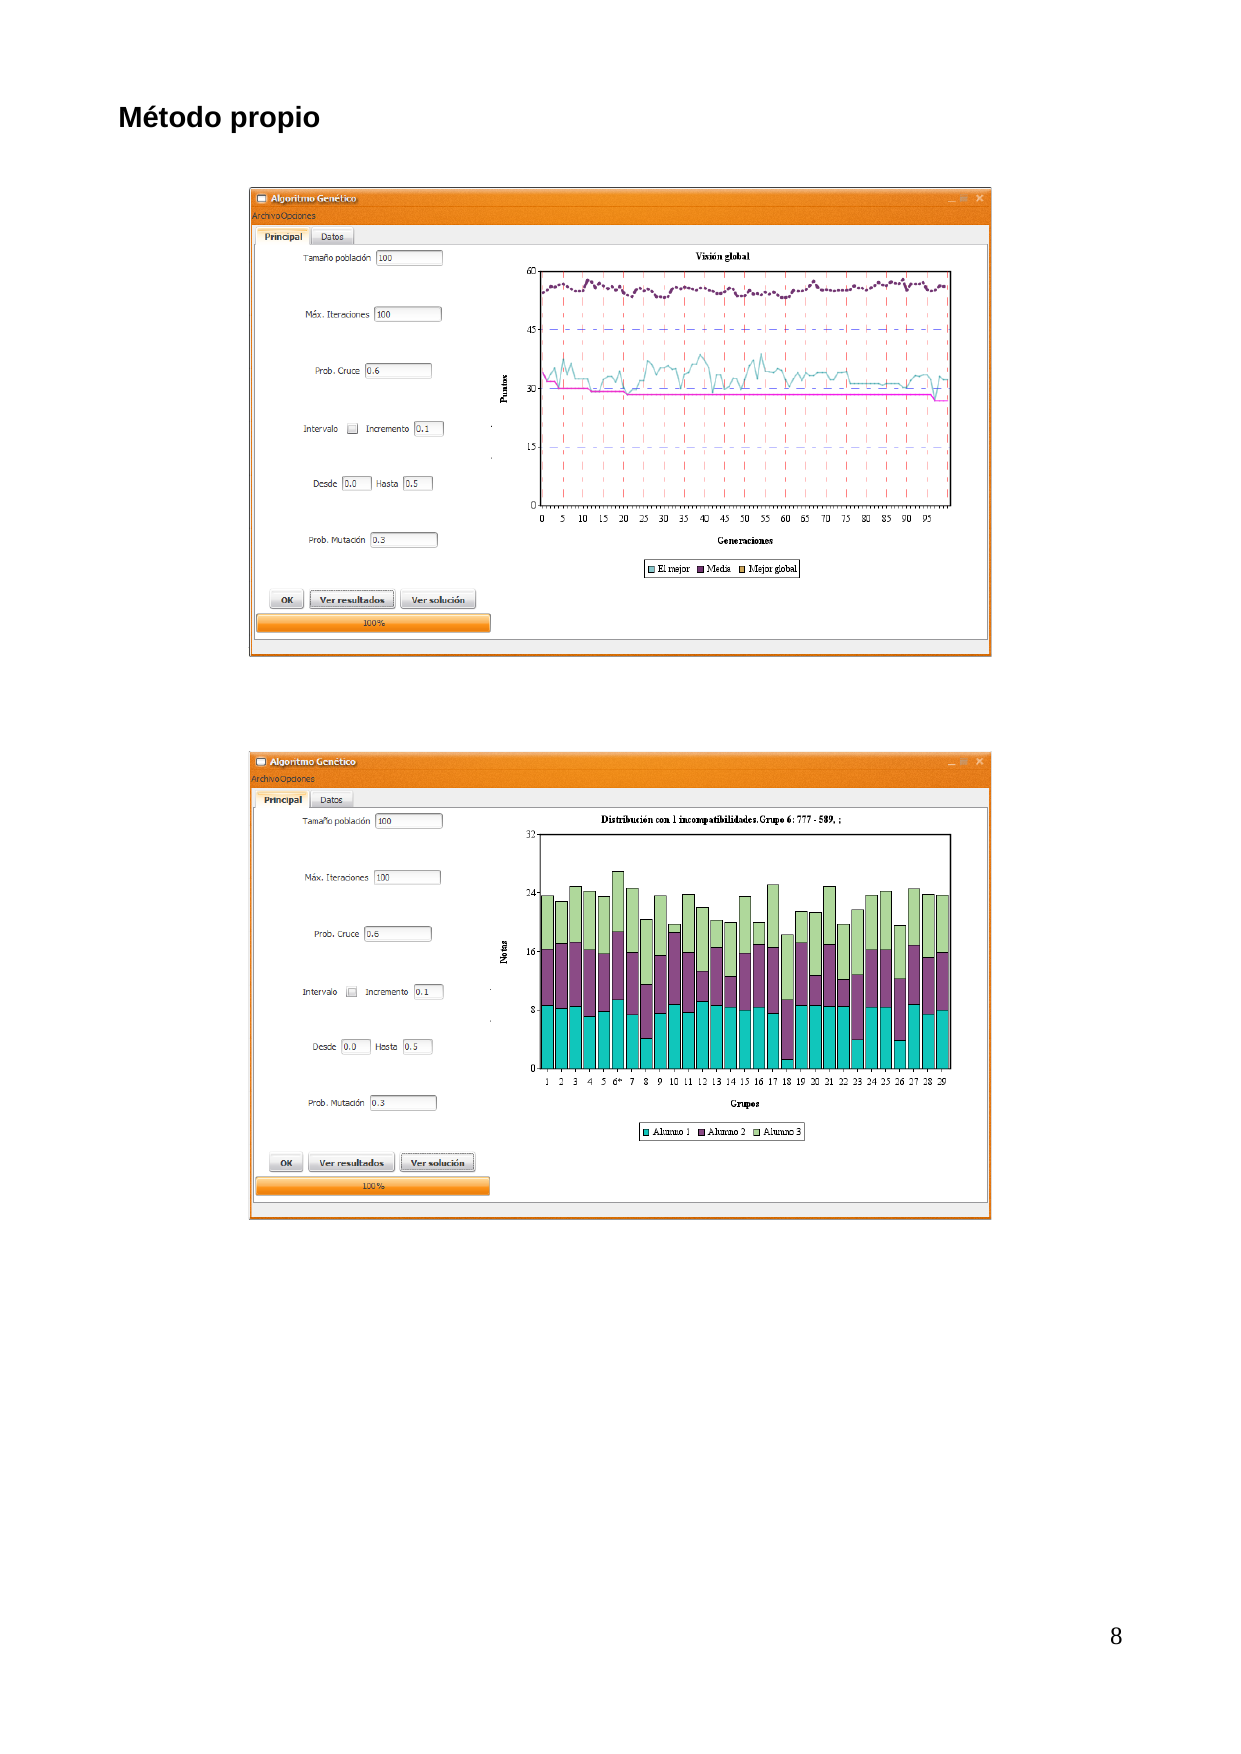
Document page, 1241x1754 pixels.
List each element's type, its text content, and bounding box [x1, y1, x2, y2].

subtitle Método propio [118, 100, 1122, 133]
